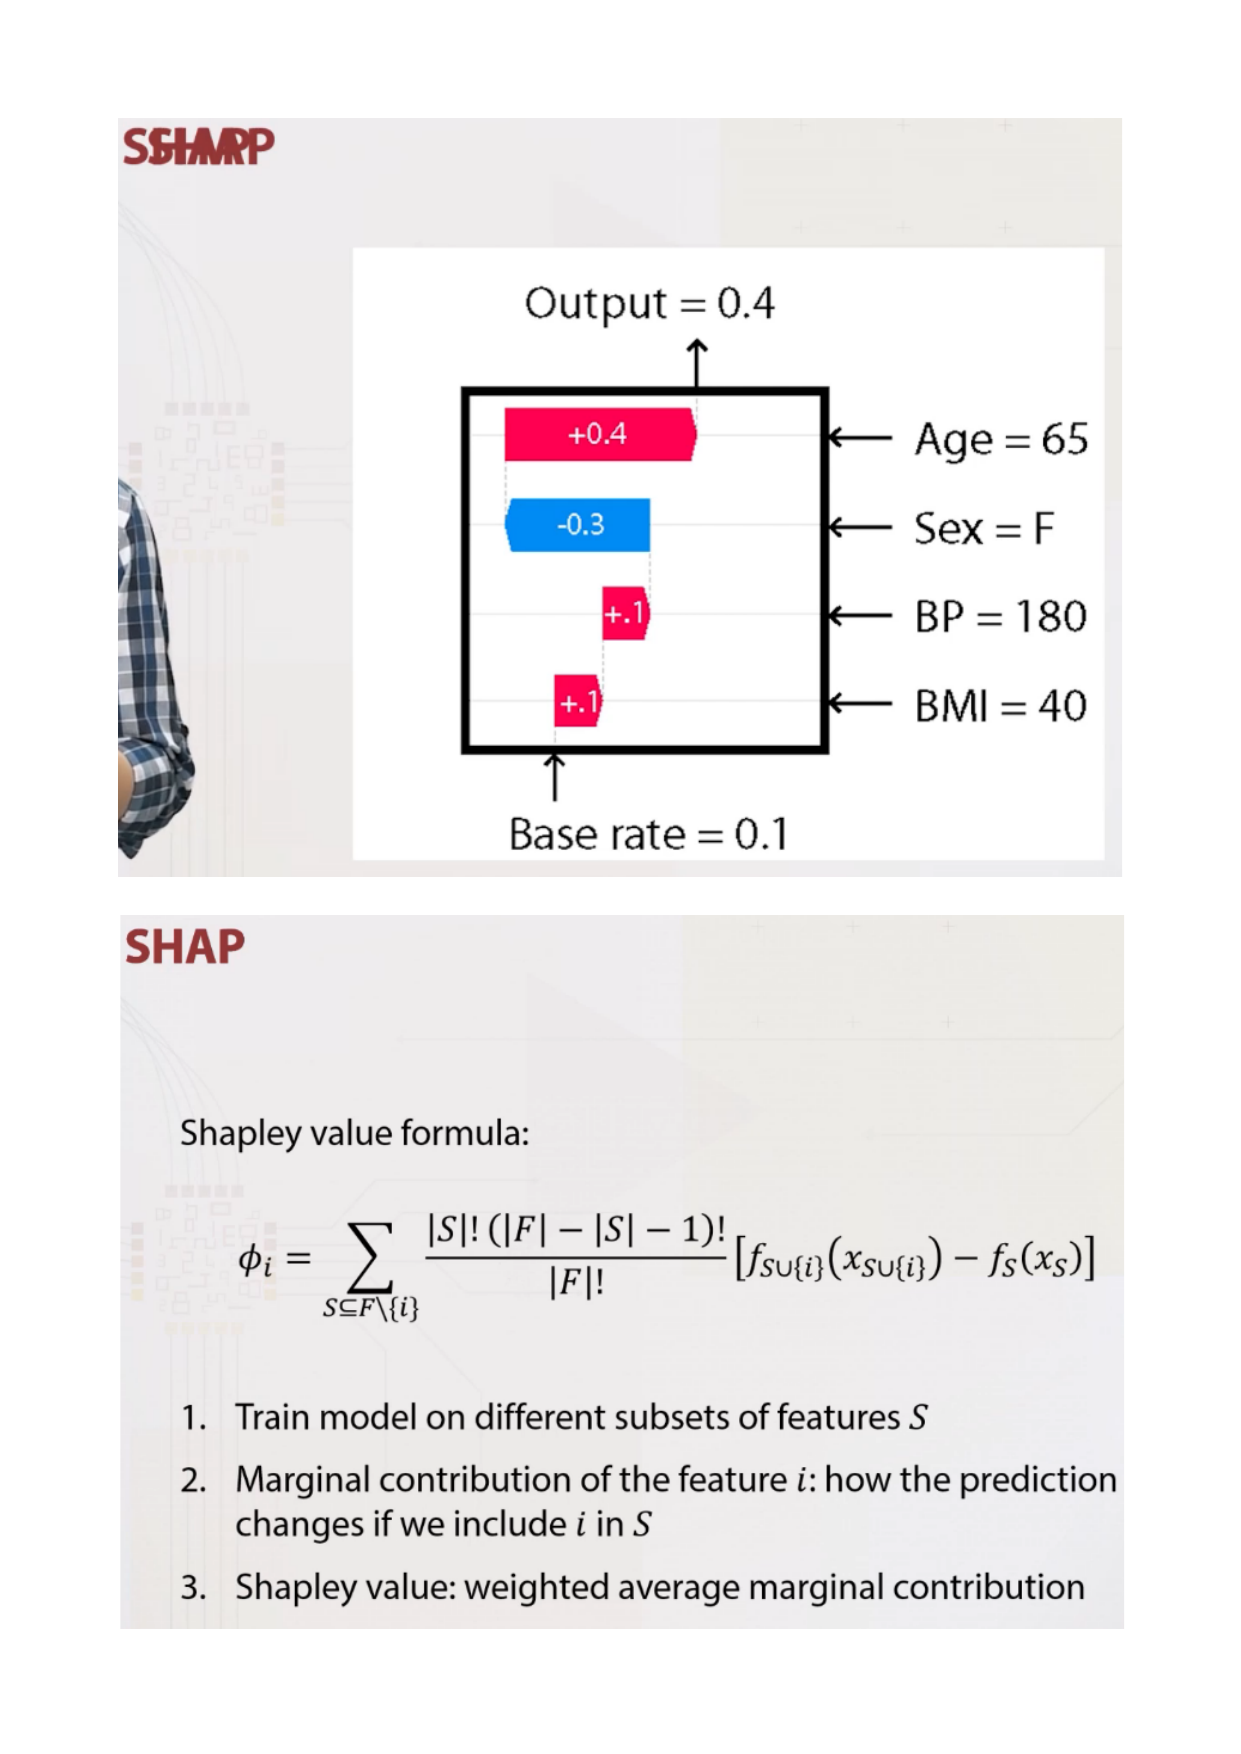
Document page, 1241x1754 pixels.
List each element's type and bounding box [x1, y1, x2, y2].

picture [118, 118, 1123, 877]
picture [120, 915, 1125, 1629]
